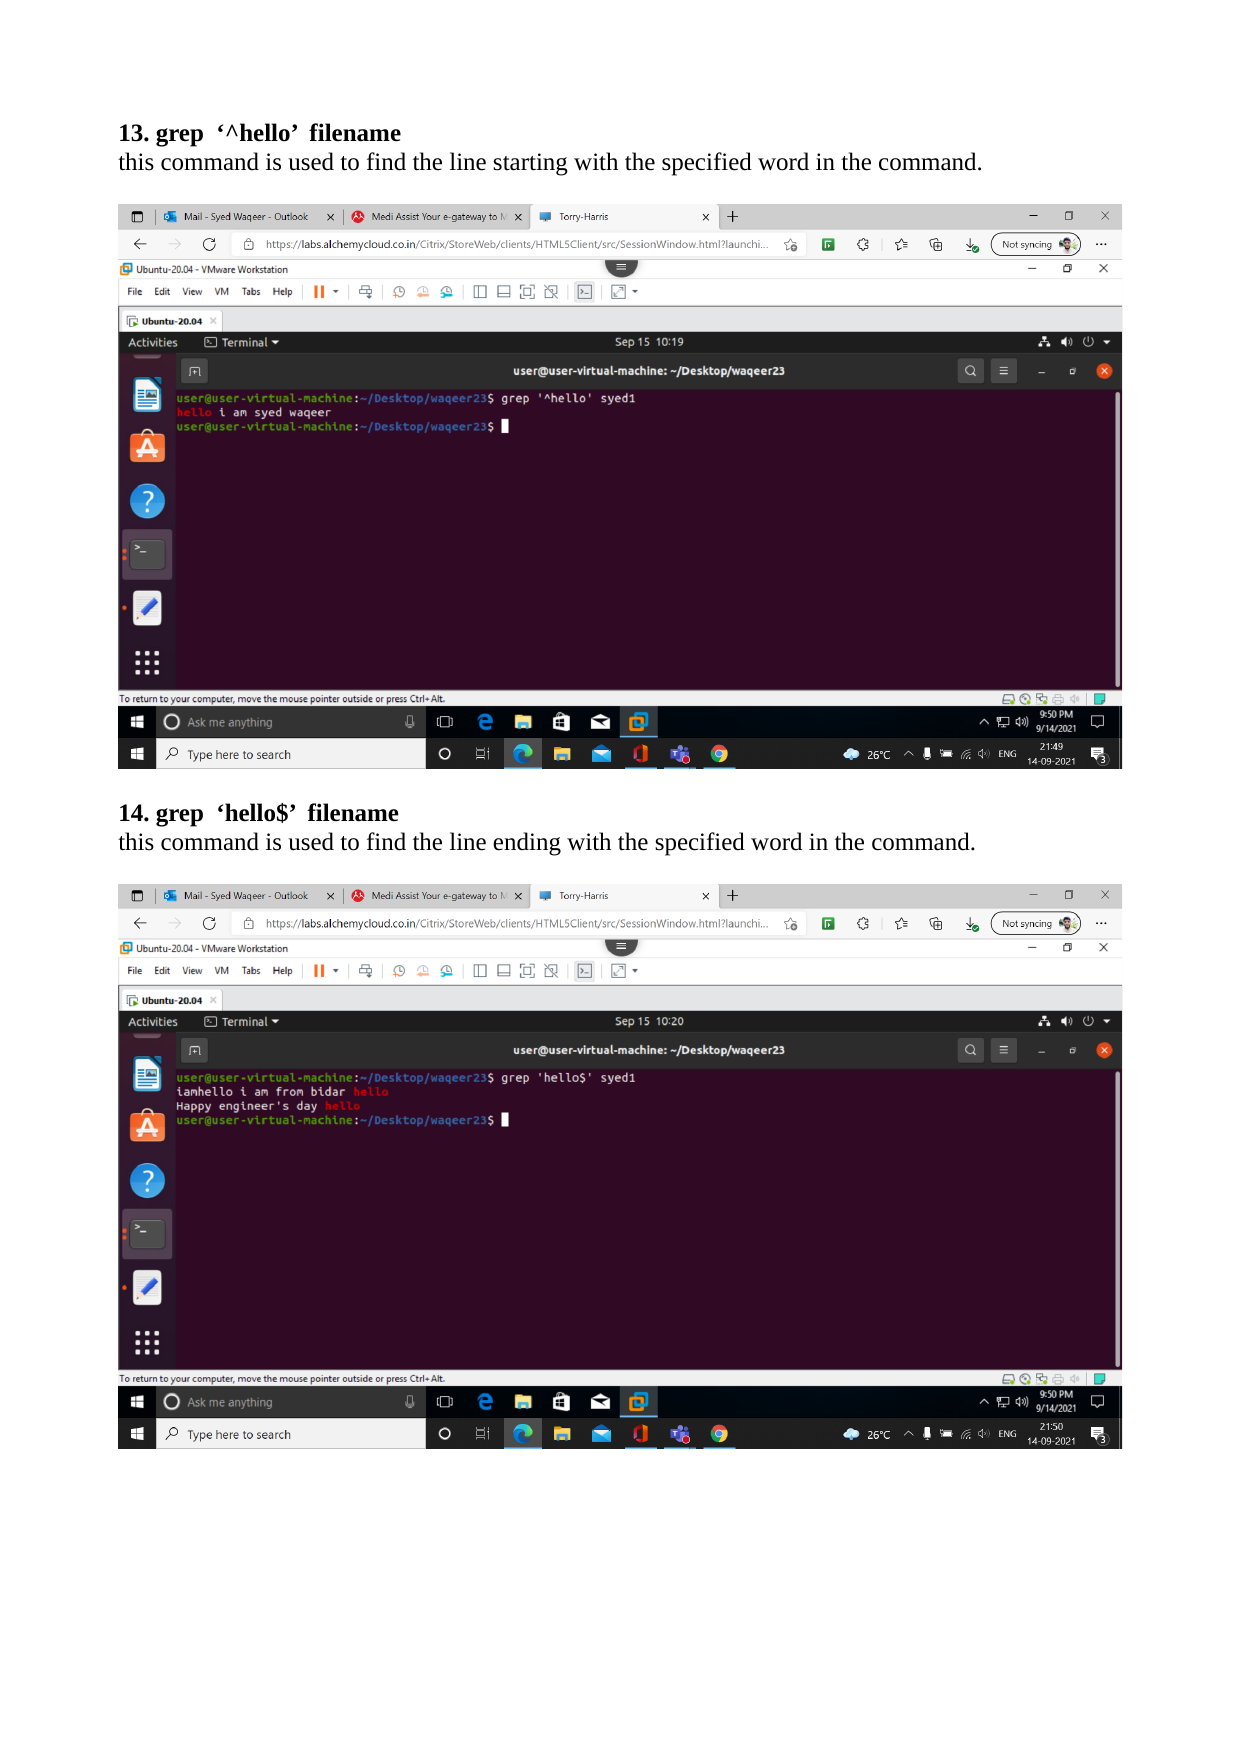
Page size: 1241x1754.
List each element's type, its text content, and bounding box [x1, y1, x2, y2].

text this command is used to find the line ending with the specified word in the command. [118, 827, 1122, 855]
picture [118, 884, 1123, 1449]
text this command is used to find the line starting with the specified word in the command. [118, 147, 1122, 176]
text 14. grep ‘hello$’ filename [118, 798, 1122, 827]
text 13. grep ‘^hello’ filename [118, 118, 1122, 147]
picture [118, 204, 1123, 769]
